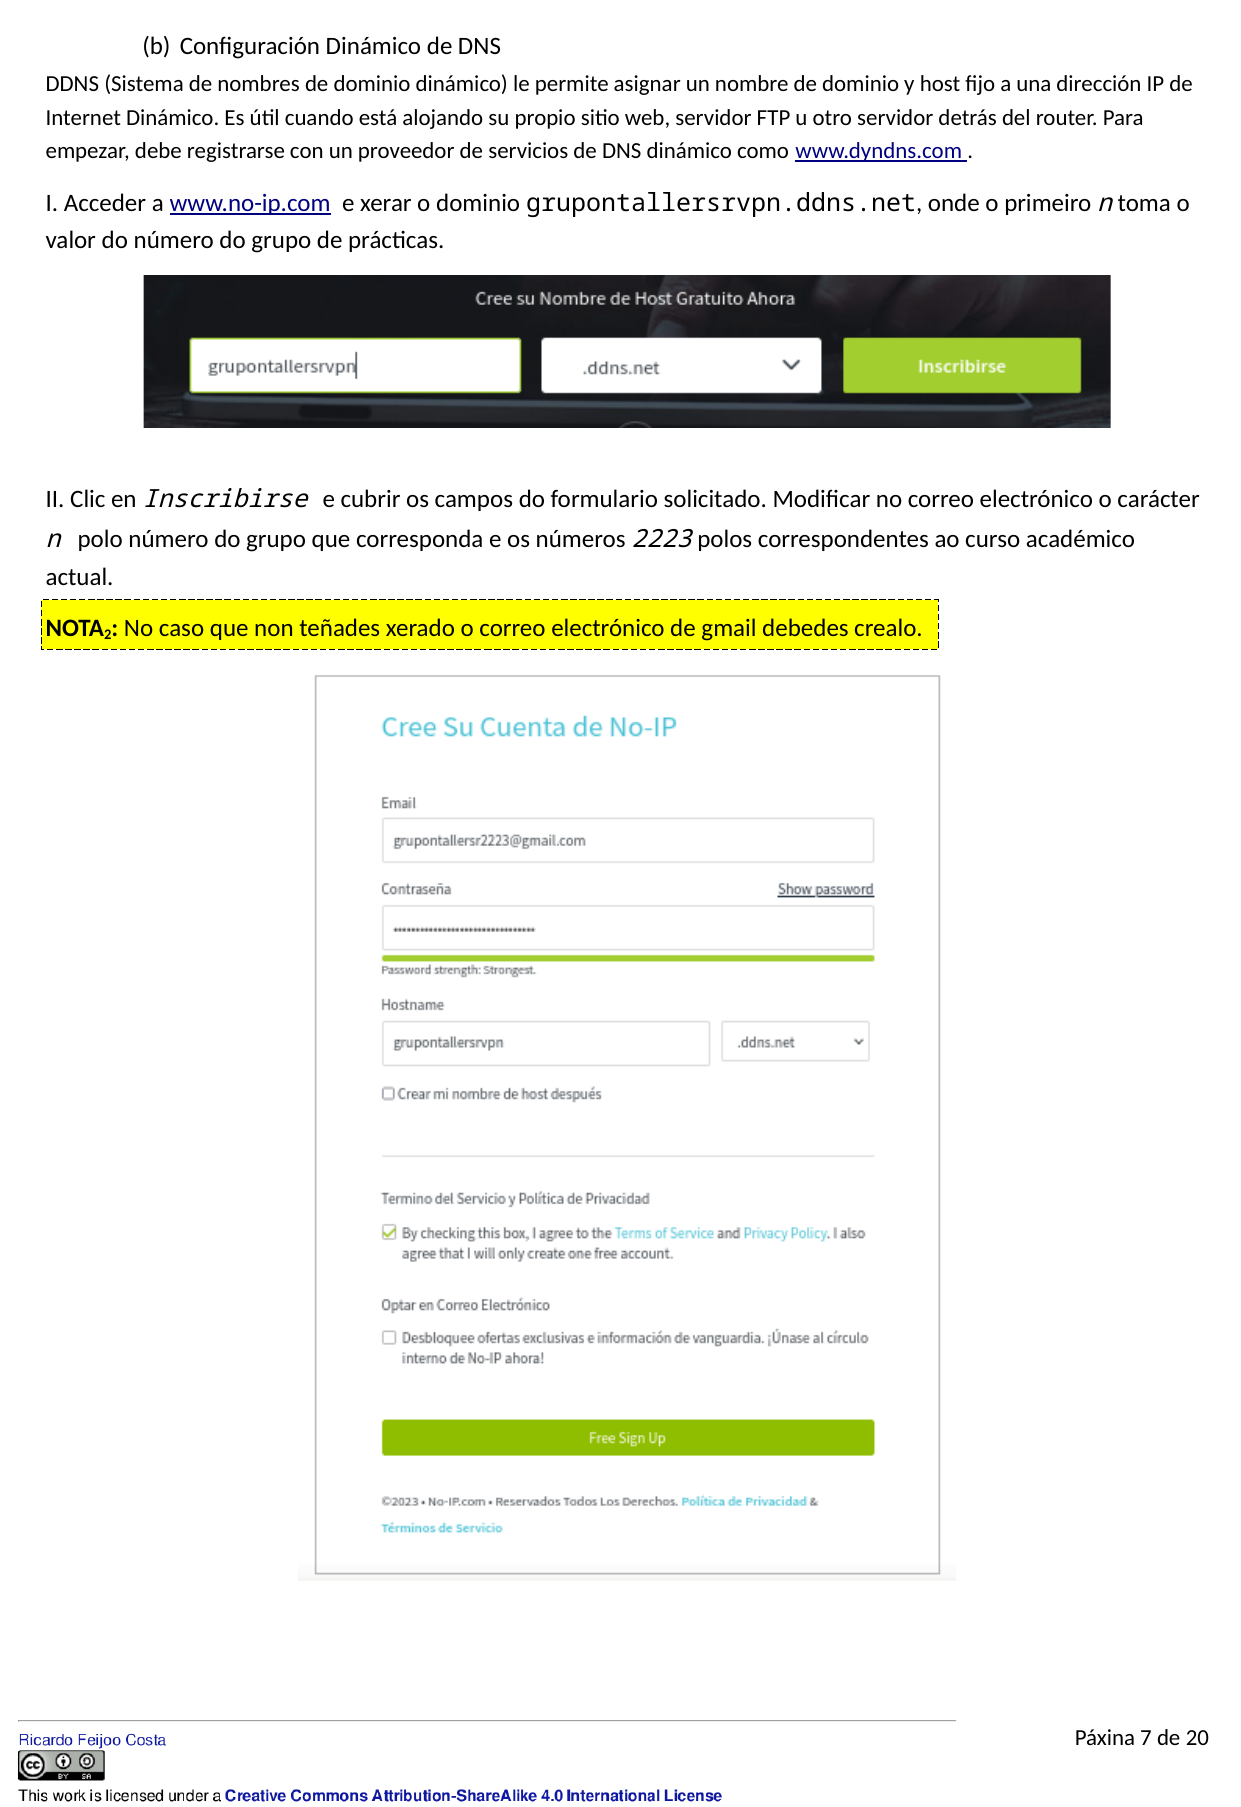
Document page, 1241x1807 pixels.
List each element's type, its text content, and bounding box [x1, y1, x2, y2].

picture [143, 275, 1111, 428]
picture [298, 663, 956, 1581]
picture [8, 1715, 957, 1806]
subtitle Configuración Dinámico de DNS [142, 30, 1209, 60]
text DDNS (Sistema de nombres de dominio dinámico) le permite asignar un nombre de dominio y host fijo a una dirección IP de Internet Dinámico. Es útil cuando está alojando su propio sitio web, servidor FTP u otro servidor detrás del router. Para empezar, debe registrarse con un proveedor de servicios de DNS dinámico como www.dyndns.com . [45, 69, 1209, 164]
text I. Acceder a www.no-ip.com e xerar o dominio grupontallersrvpn.ddns.net, onde o primeiro n toma o valor do número do grupo de prácticas. [45, 184, 1209, 255]
text NOTA2: No caso que non teñades xerado o correo electrónico de gmail debedes crealo. [45, 612, 1209, 643]
text II. Clic en Inscribirse e cubrir os campos do formulario solicitado. Modificar no correo electrónico o carácter n polo número do grupo que corresponda e os números 2223 polos correspondentes ao curso académico actual. [45, 480, 1209, 592]
